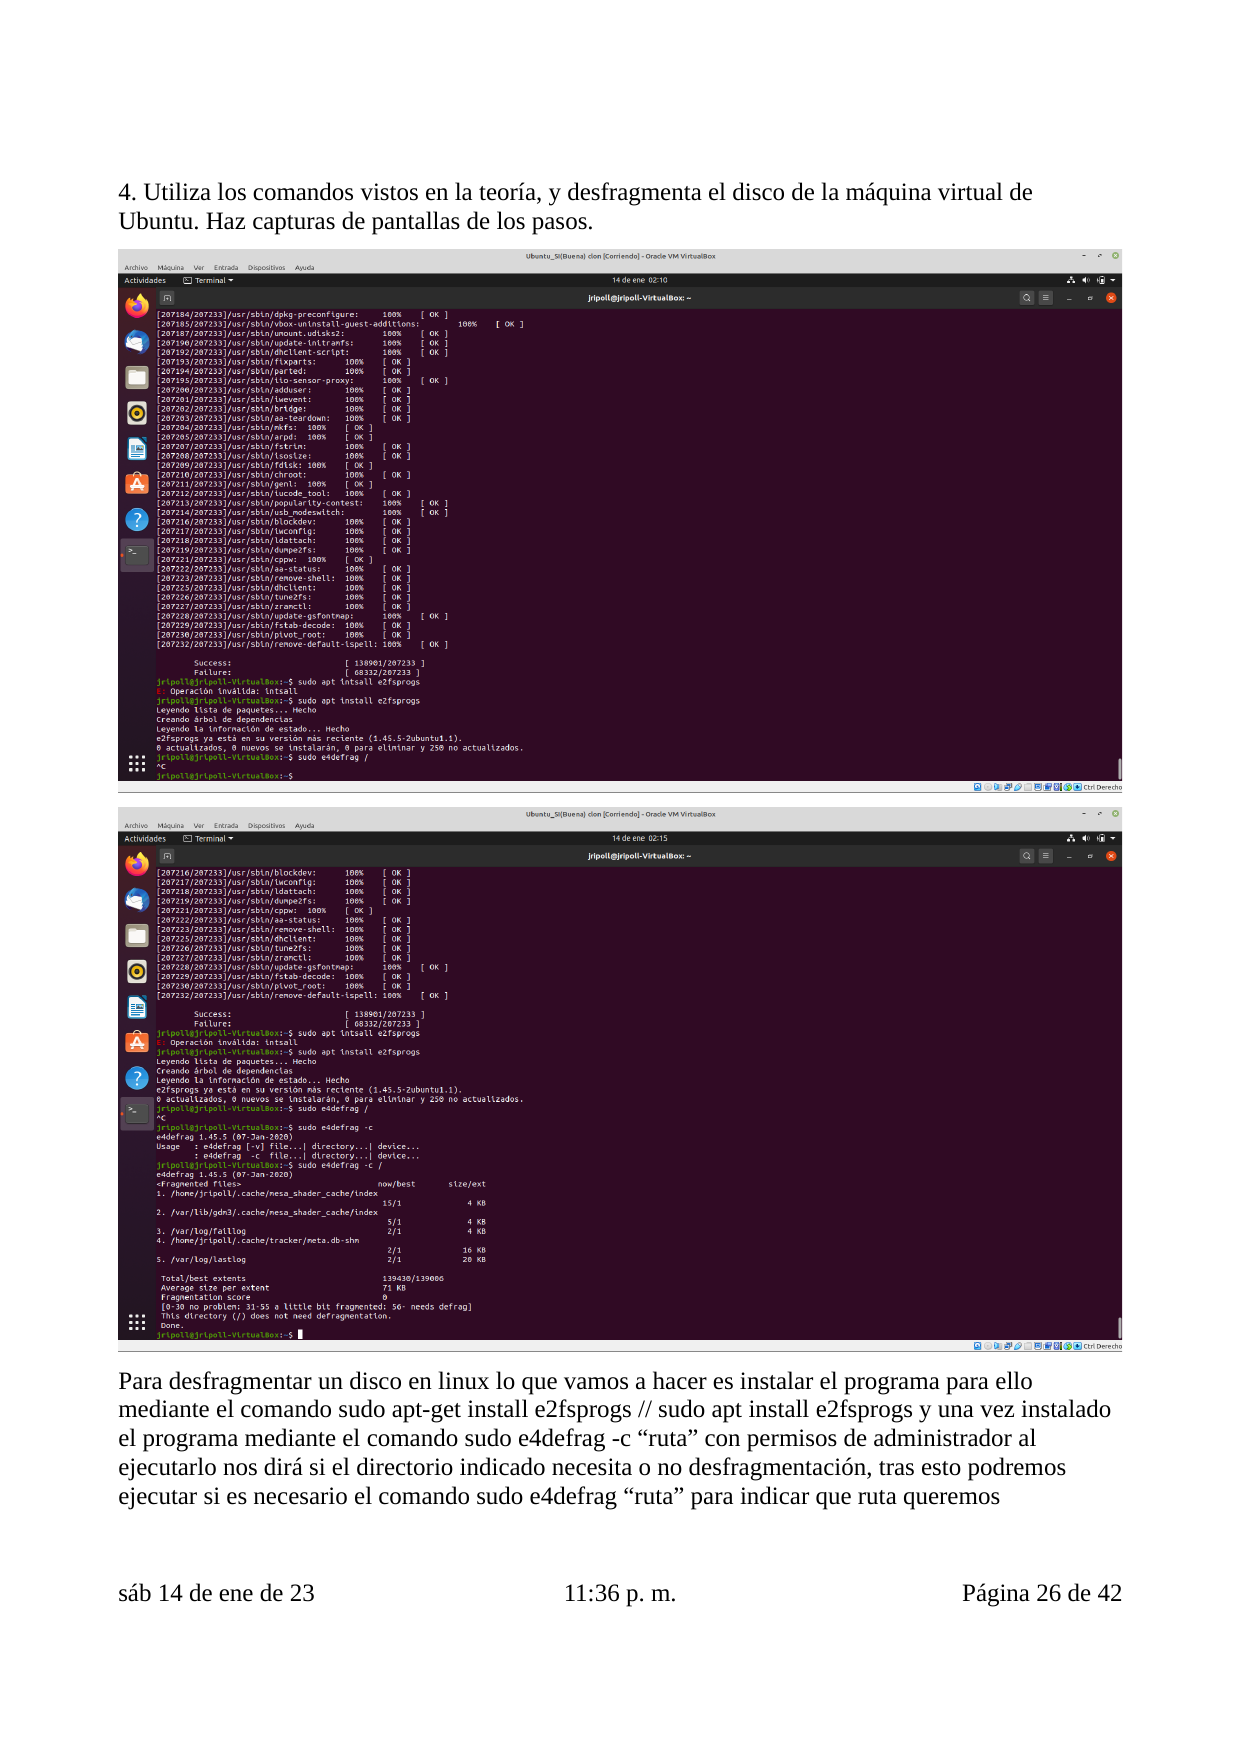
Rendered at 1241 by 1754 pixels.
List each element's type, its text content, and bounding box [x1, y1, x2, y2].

picture [118, 807, 1123, 1352]
picture [118, 249, 1123, 793]
text Para desfragmentar un disco en linux lo que vamos a hacer es instalar el programa para ello mediante el comando sudo apt-get install e2fsprogs // sudo apt install e2fsprogs y una vez instalado el programa mediante el comando sudo e4defrag -c “ruta” con permisos de administrador al ejecutarlo nos dirá si el directorio indicado necesita o no desfragmentación, tras esto podremos ejecutar si es necesario el comando sudo e4defrag “ruta” para indicar que ruta queremos [118, 1366, 1122, 1509]
text 4. Utiliza los comandos vistos en la teoría, y desfragmenta el disco de la máquina virtual de Ubuntu. Haz capturas de pantallas de los pasos. [118, 177, 1122, 234]
